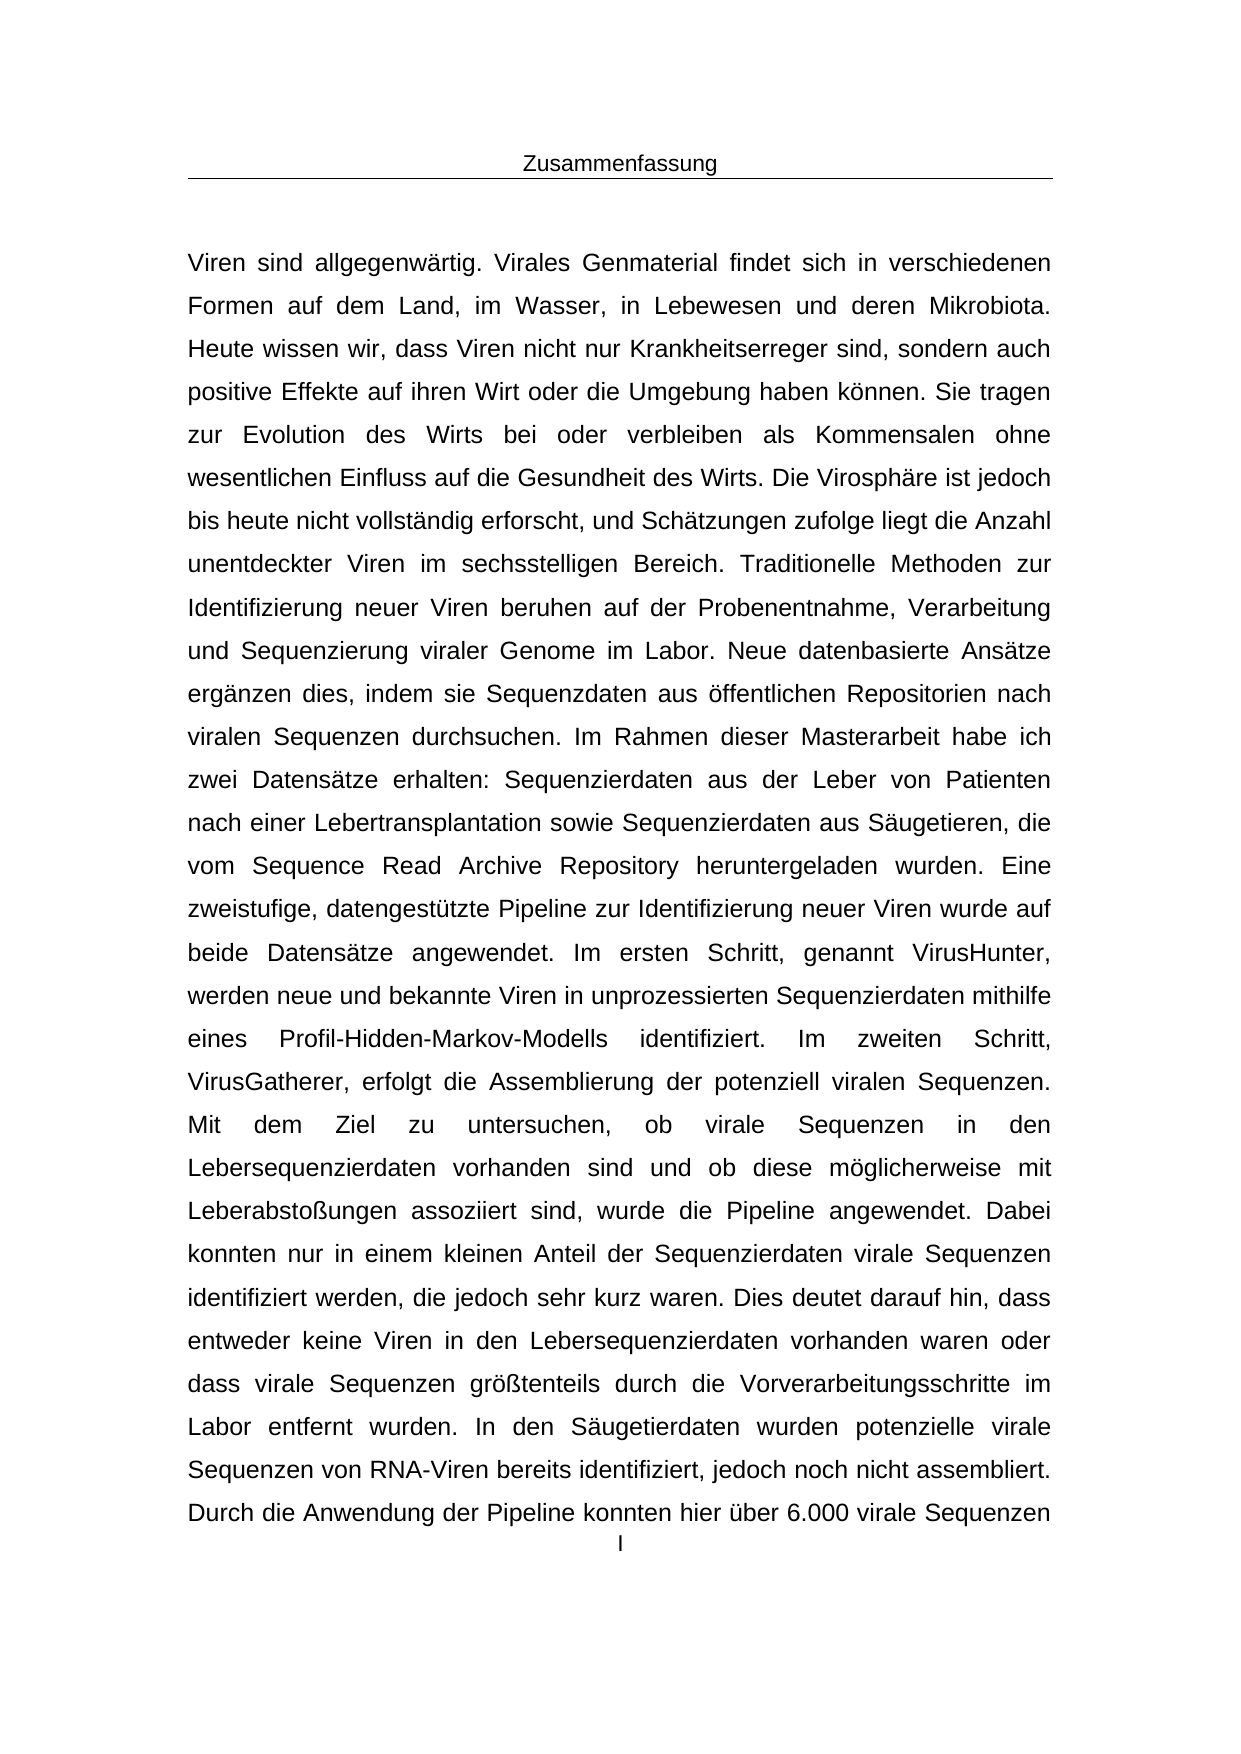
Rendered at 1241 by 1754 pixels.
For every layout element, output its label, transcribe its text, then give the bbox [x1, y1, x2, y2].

subtitle Viren sind allgegenwärtig. Virales Genmaterial findet sich in verschiedenen Formen auf dem Land, im Wasser, in Lebewesen und deren Mikrobiota. Heute wissen wir, dass Viren nicht nur Krankheitserreger sind, sondern auch positive Effekte auf ihren Wirt oder die Umgebung haben können. Sie tragen zur Evolution des Wirts bei oder verbleiben als Kommensalen ohne wesentlichen Einfluss auf die Gesundheit des Wirts. Die Virosphäre ist jedoch bis heute nicht vollständig erforscht, und Schätzungen zufolge liegt die Anzahl unentdeckter Viren im sechsstelligen Bereich. Traditionelle Methoden zur Identifizierung neuer Viren beruhen auf der Probenentnahme, Verarbeitung und Sequenzierung viraler Genome im Labor. Neue datenbasierte Ansätze ergänzen dies, indem sie Sequenzdaten aus öffentlichen Repositorien nach viralen Sequenzen durchsuchen. Im Rahmen dieser Masterarbeit habe ich zwei Datensätze erhalten: Sequenzierdaten aus der Leber von Patienten nach einer Lebertransplantation sowie Sequenzierdaten aus Säugetieren, die vom Sequence Read Archive Repository heruntergeladen wurden. Eine zweistufige, datengestützte Pipeline zur Identifizierung neuer Viren wurde auf beide Datensätze angewendet. Im ersten Schritt, genannt VirusHunter, werden neue und bekannte Viren in unprozessierten Sequenzierdaten mithilfe eines Profil-Hidden-Markov-Modells identifiziert. Im zweiten Schritt, VirusGatherer, erfolgt die Assemblierung der potenziell viralen Sequenzen. Mit dem Ziel zu untersuchen, ob virale Sequenzen in den Lebersequenzierdaten vorhanden sind und ob diese möglicherweise mit Leberabstoßungen assoziiert sind, wurde die Pipeline angewendet. Dabei konnten nur in einem kleinen Anteil der Sequenzierdaten virale Sequenzen identifiziert werden, die jedoch sehr kurz waren. Dies deutet darauf hin, dass entweder keine Viren in den Lebersequenzierdaten vorhanden waren oder dass virale Sequenzen größtenteils durch die Vorverarbeitungsschritte im Labor entfernt wurden. In den Säugetierdaten wurden potenzielle virale Sequenzen von RNA-Viren bereits identifiziert, jedoch noch nicht assembliert. Durch die Anwendung der Pipeline konnten hier über 6.000 virale Sequenzen [187, 247, 1053, 1527]
